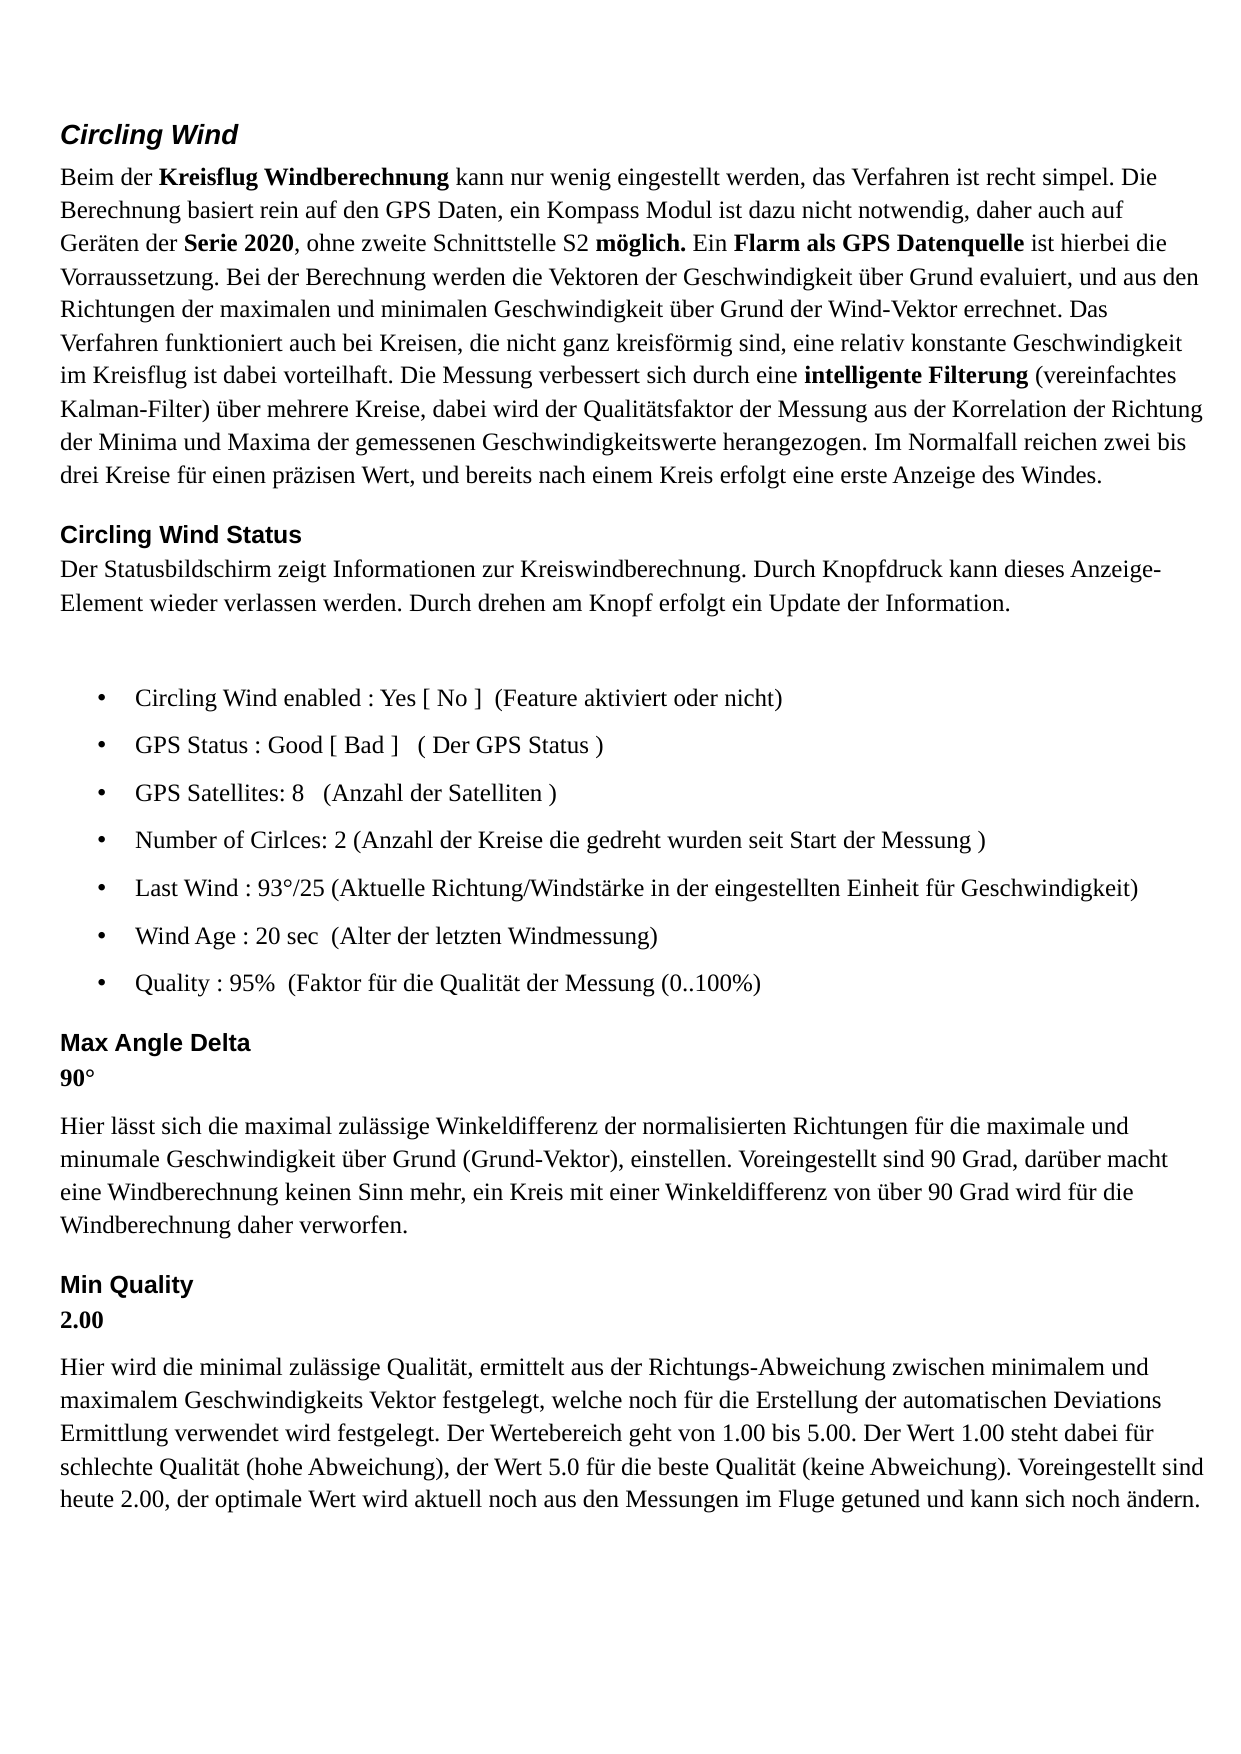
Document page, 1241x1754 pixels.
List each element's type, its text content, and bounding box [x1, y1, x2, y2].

subtitle Max Angle Delta [60, 1028, 1207, 1057]
list Last Wind : 93°/25 (Aktuelle Richtung/Windstärke in der eingestellten Einheit für Geschwindigkeit) [97, 873, 1207, 902]
list Circling Wind enabled : Yes [ No ] (Feature aktiviert oder nicht) [97, 683, 1207, 712]
list Wind Age : 20 sec (Alter der letzten Windmessung) [97, 921, 1207, 949]
list GPS Satellites: 8 (Anzahl der Satelliten ) [97, 778, 1207, 807]
subtitle Circling Wind Status [60, 520, 1207, 548]
text Hier lässt sich die maximal zulässige Winkeldifferenz der normalisierten Richtungen für die maximale und minumale Geschwindigkeit über Grund (Grund-Vektor), einstellen. Voreingestellt sind 90 Grad, darüber macht eine Windberechnung keinen Sinn mehr, ein Kreis mit einer Winkeldifferenz von über 90 Grad wird für die Windberechnung daher verworfen. [60, 1111, 1207, 1239]
text 2.00 [60, 1305, 1207, 1334]
subtitle Circling Wind [60, 118, 1207, 150]
text Der Statusbildschirm zeigt Informationen zur Kreiswindberechnung. Durch Knopfdruck kann dieses Anzeige-Element wieder verlassen werden. Durch drehen am Knopf erfolgt ein Update der Information. [60, 554, 1207, 616]
text Hier wird die minimal zulässige Qualität, ermittelt aus der Richtungs-Abweichung zwischen minimalem und maximalem Geschwindigkeits Vektor festgelegt, welche noch für die Erstellung der automatischen Deviations Ermittlung verwendet wird festgelegt. Der Wertebereich geht von 1.00 bis 5.00. Der Wert 1.00 steht dabei für schlechte Qualität (hohe Abweichung), der Wert 5.0 für die beste Qualität (keine Abweichung). Voreingestellt sind heute 2.00, der optimale Wert wird aktuell noch aus den Messungen im Fluge getuned und kann sich noch ändern. [60, 1352, 1207, 1513]
text 90° [60, 1063, 1207, 1092]
text Beim der Kreisflug Windberechnung kann nur wenig eingestellt werden, das Verfahren ist recht simpel. Die Berechnung basiert rein auf den GPS Daten, ein Kompass Modul ist dazu nicht notwendig, daher auch auf Geräten der Serie 2020, ohne zweite Schnittstelle S2 möglich. Ein Flarm als GPS Datenquelle ist hierbei die Vorraussetzung. Bei der Berechnung werden die Vektoren der Geschwindigkeit über Grund evaluiert, und aus den Richtungen der maximalen und minimalen Geschwindigkeit über Grund der Wind-Vektor errechnet. Das Verfahren funktioniert auch bei Kreisen, die nicht ganz kreisförmig sind, eine relativ konstante Geschwindigkeit im Kreisflug ist dabei vorteilhaft. Die Messung verbessert sich durch eine intelligente Filterung (vereinfachtes Kalman-Filter) über mehrere Kreise, dabei wird der Qualitätsfaktor der Messung aus der Korrelation der Richtung der Minima und Maxima der gemessenen Geschwindigkeitswerte herangezogen. Im Normalfall reichen zwei bis drei Kreise für einen präzisen Wert, und bereits nach einem Kreis erfolgt eine erste Anzeige des Windes. [60, 162, 1207, 488]
list GPS Status : Good [ Bad ] ( Der GPS Status ) [97, 730, 1207, 759]
subtitle Min Quality [60, 1270, 1207, 1299]
list Quality : 95% (Faktor für die Qualität der Messung (0..100%) [97, 968, 1207, 997]
list Number of Cirlces: 2 (Anzahl der Kreise die gedreht wurden seit Start der Messung ) [97, 826, 1207, 854]
